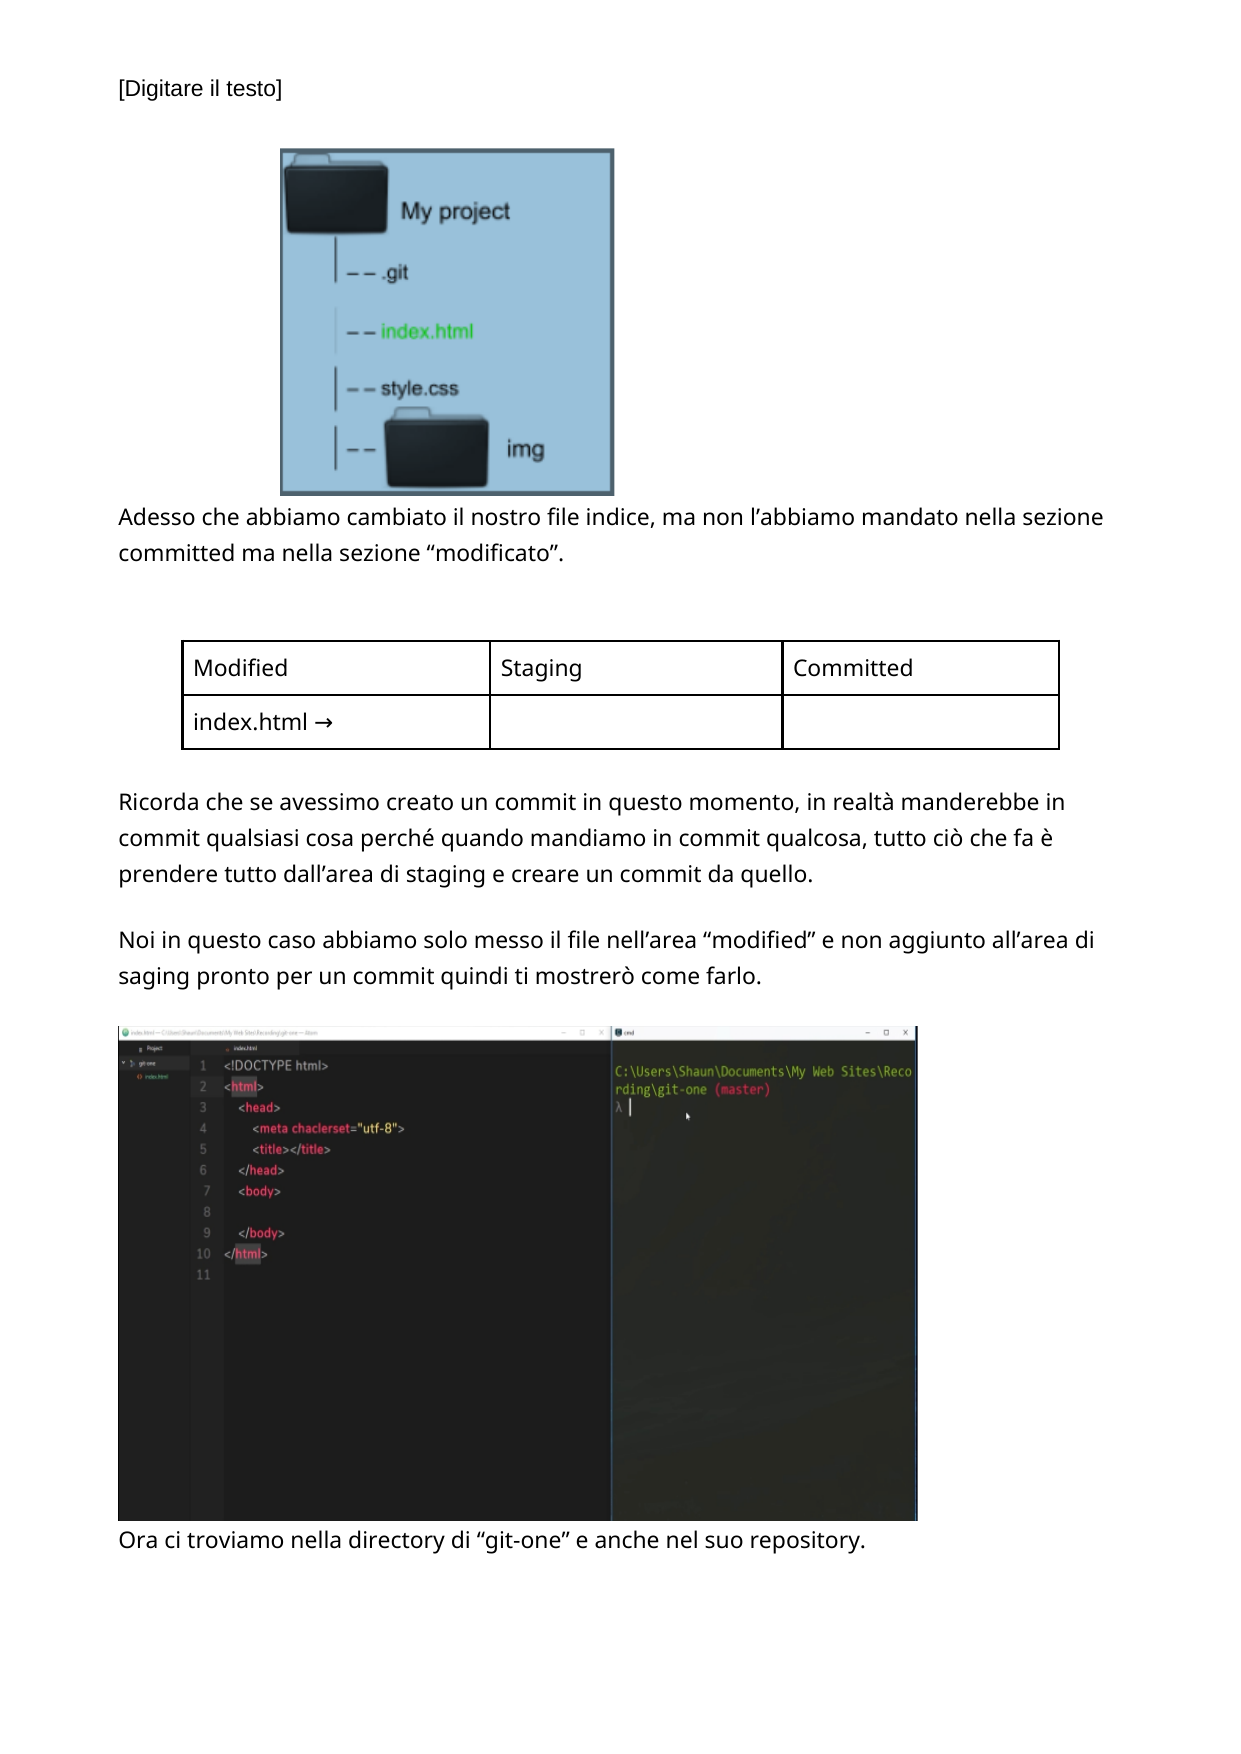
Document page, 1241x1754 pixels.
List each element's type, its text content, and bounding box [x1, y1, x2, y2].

text Adesso che abbiamo cambiato il nostro file indice, ma non l’abbiamo mandato nella sezione committed ma nella sezione “modificato”. [118, 501, 1124, 568]
text Ricorda che se avessimo creato un commit in questo momento, in realtà manderebbe in commit qualsiasi cosa perché quando mandiamo in commit qualcosa, tutto ciò che fa è prendere tutto dall’area di staging e creare un commit da quello. [118, 786, 1124, 889]
table_cell [784, 696, 1058, 748]
table_cell index.html → [184, 696, 489, 748]
table_header Staging [491, 642, 781, 694]
table_header Committed [784, 642, 1058, 694]
picture [118, 1026, 918, 1521]
text Noi in questo caso abbiamo solo messo il file nell’area “modified” e non aggiunto all’area di saging pronto per un commit quindi ti mostrerò come farlo. [118, 924, 1124, 991]
picture [280, 147, 615, 496]
table_cell [491, 696, 781, 748]
text Ora ci troviamo nella directory di “git-one” e anche nel suo repository. [118, 1524, 1124, 1556]
table_header Modified [184, 642, 489, 694]
